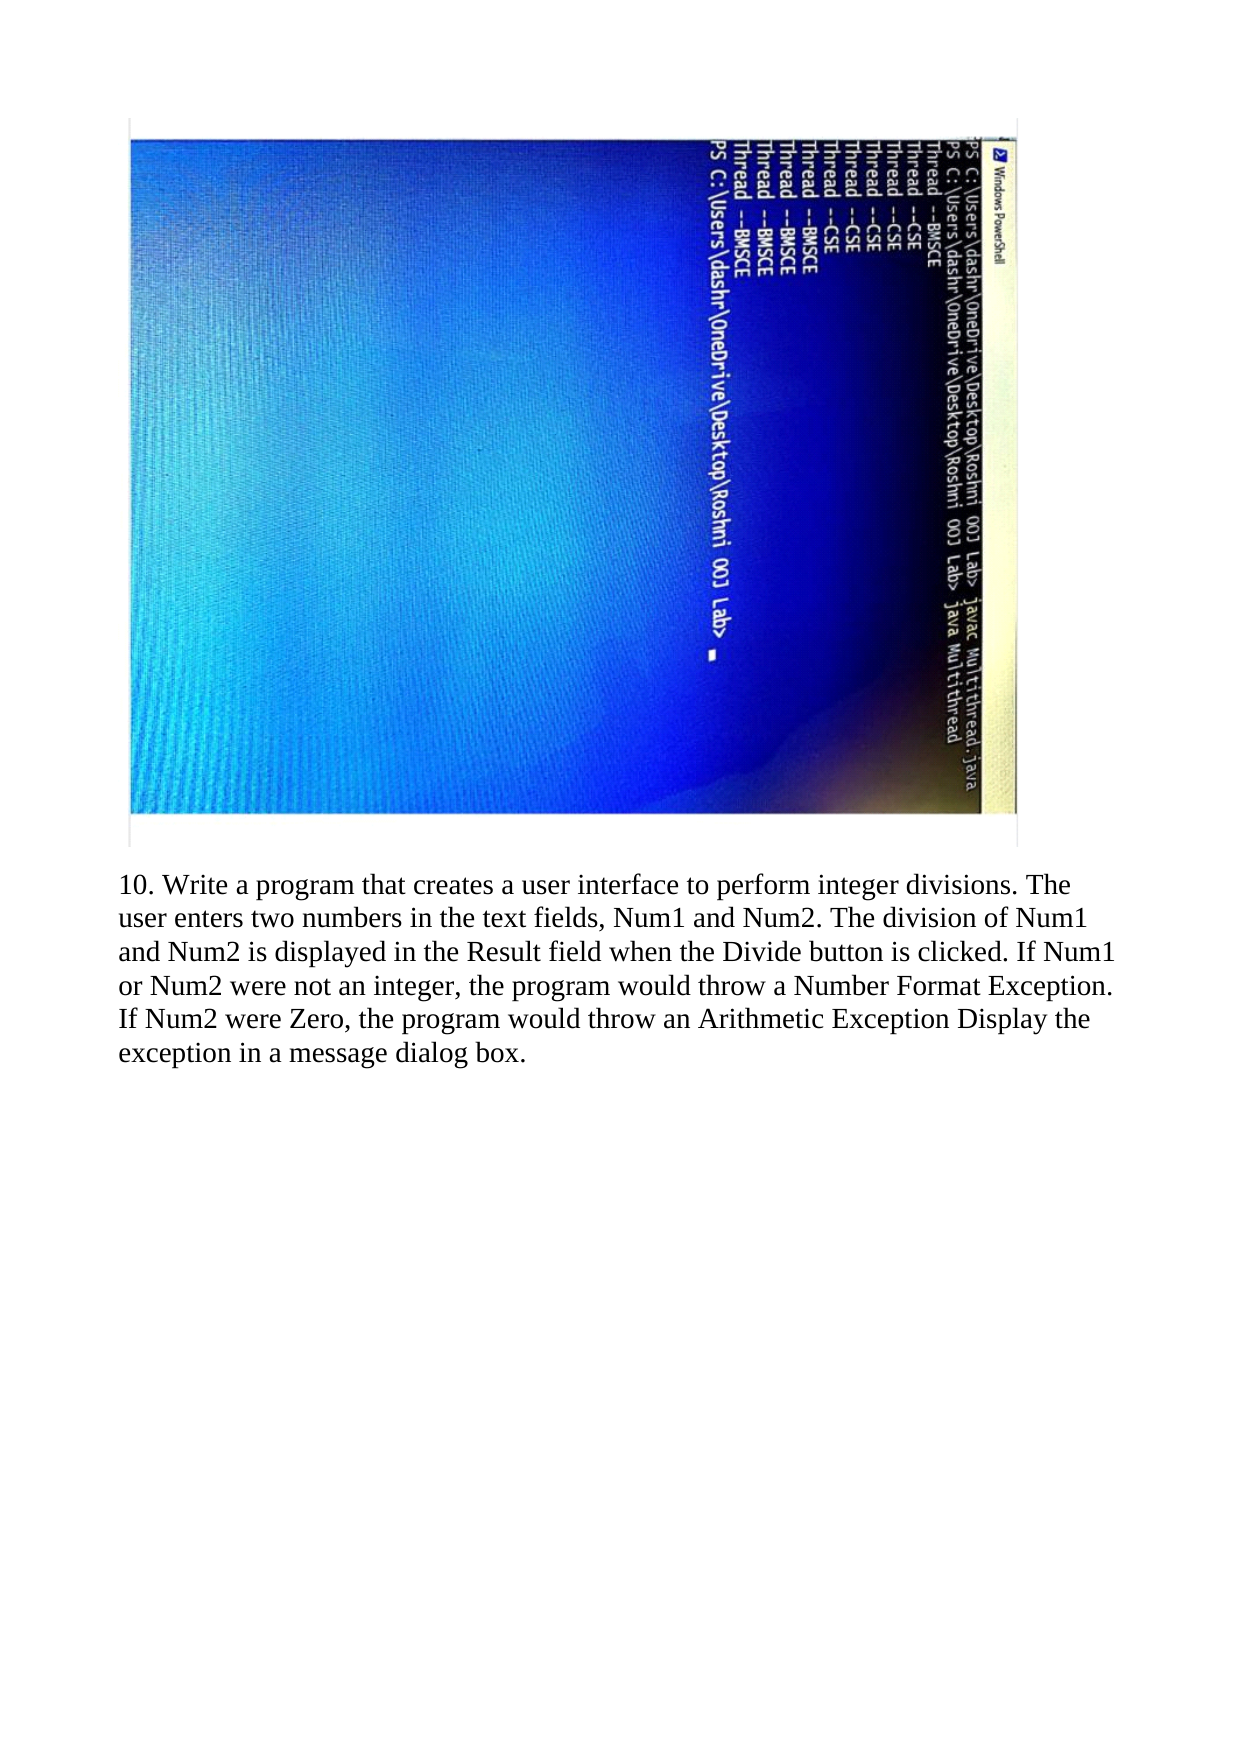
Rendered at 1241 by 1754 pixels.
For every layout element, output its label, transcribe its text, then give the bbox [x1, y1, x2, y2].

text 10. Write a program that creates a user interface to perform integer divisions. The user enters two numbers in the text fields, Num1 and Num2. The division of Num1 and Num2 is displayed in the Result field when the Divide button is clicked. If Num1 or Num2 were not an integer, the program would throw a Number Format Exception. If Num2 were Zero, the program would throw an Arithmetic Exception Display the exception in a message dialog box. [118, 867, 1122, 1068]
